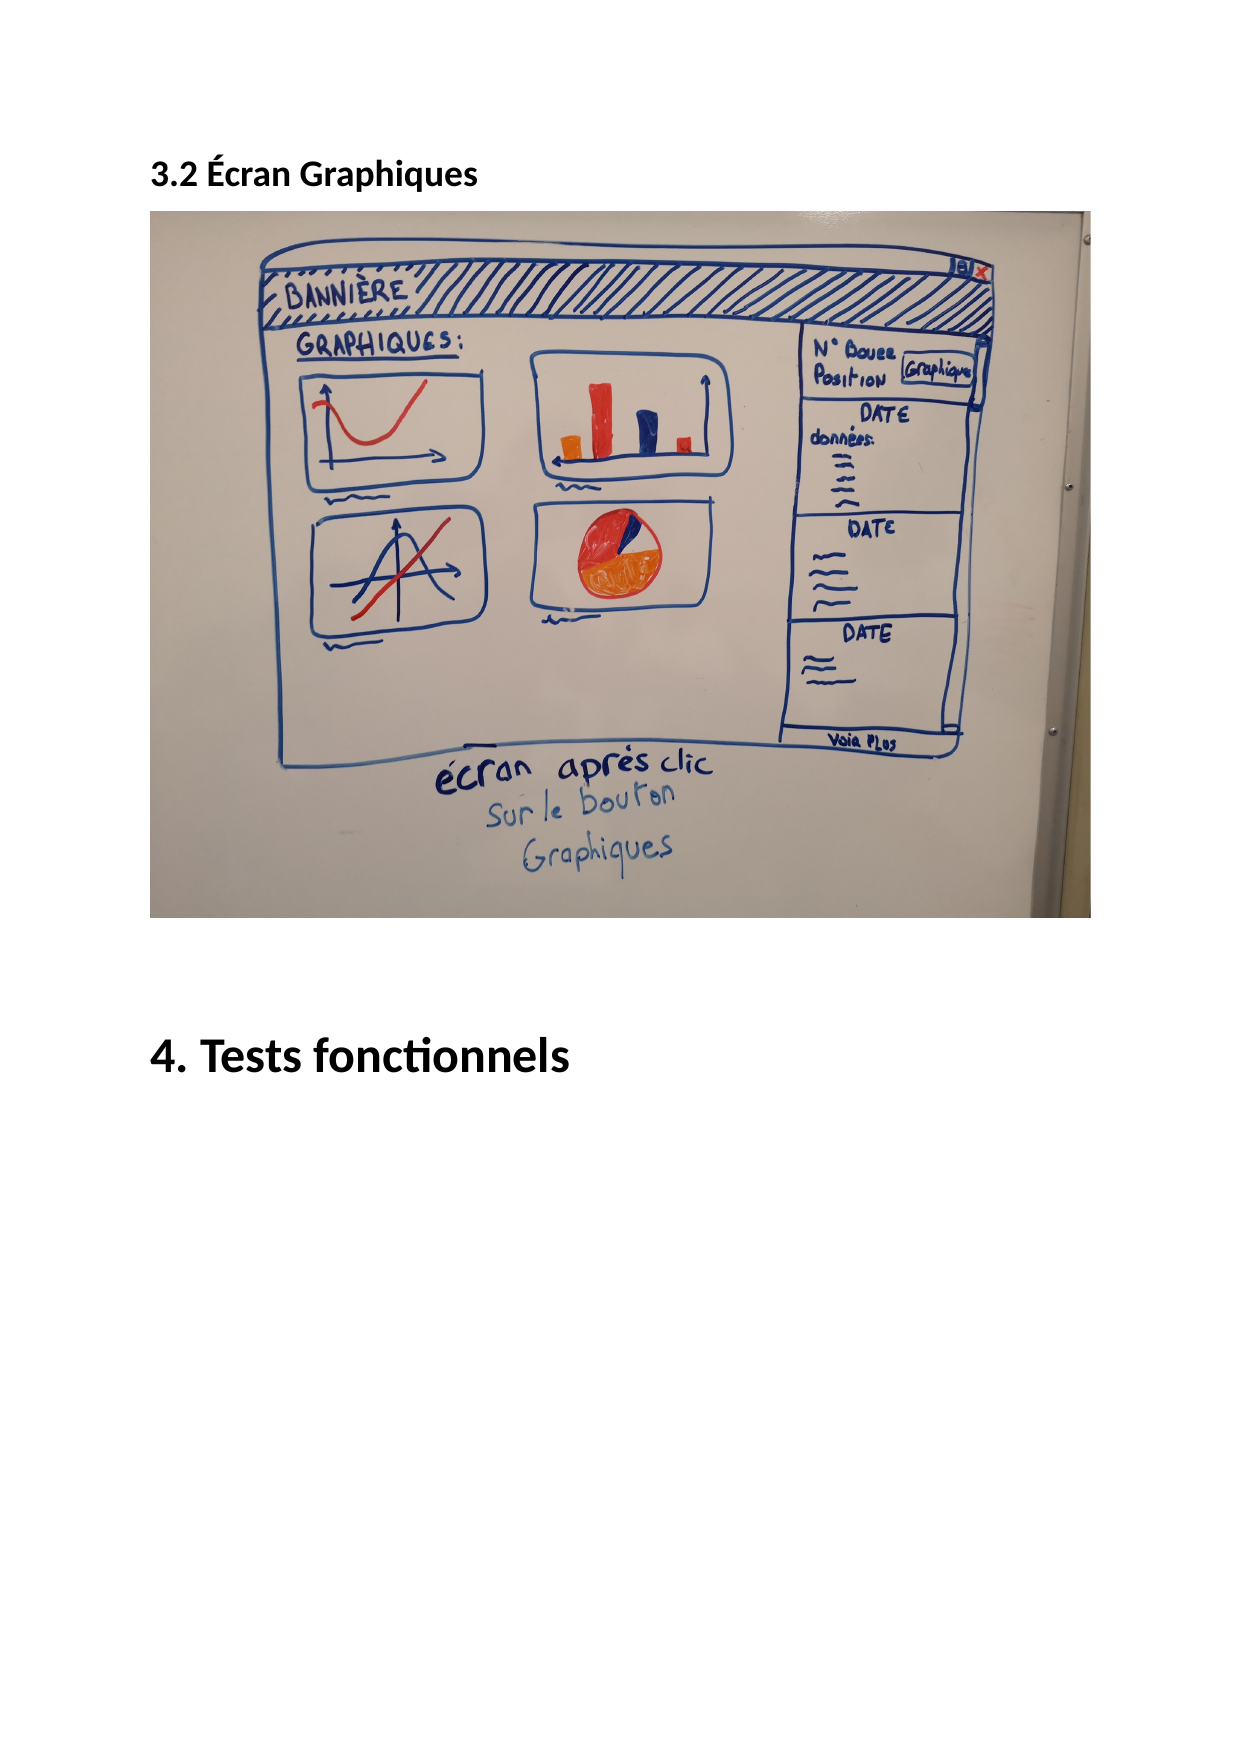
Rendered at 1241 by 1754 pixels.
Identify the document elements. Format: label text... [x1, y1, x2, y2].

subtitle 3.2 Écran Graphiques [150, 150, 1090, 196]
picture [150, 211, 1091, 918]
subtitle 4. Tests fonctionnels [150, 1024, 1090, 1085]
